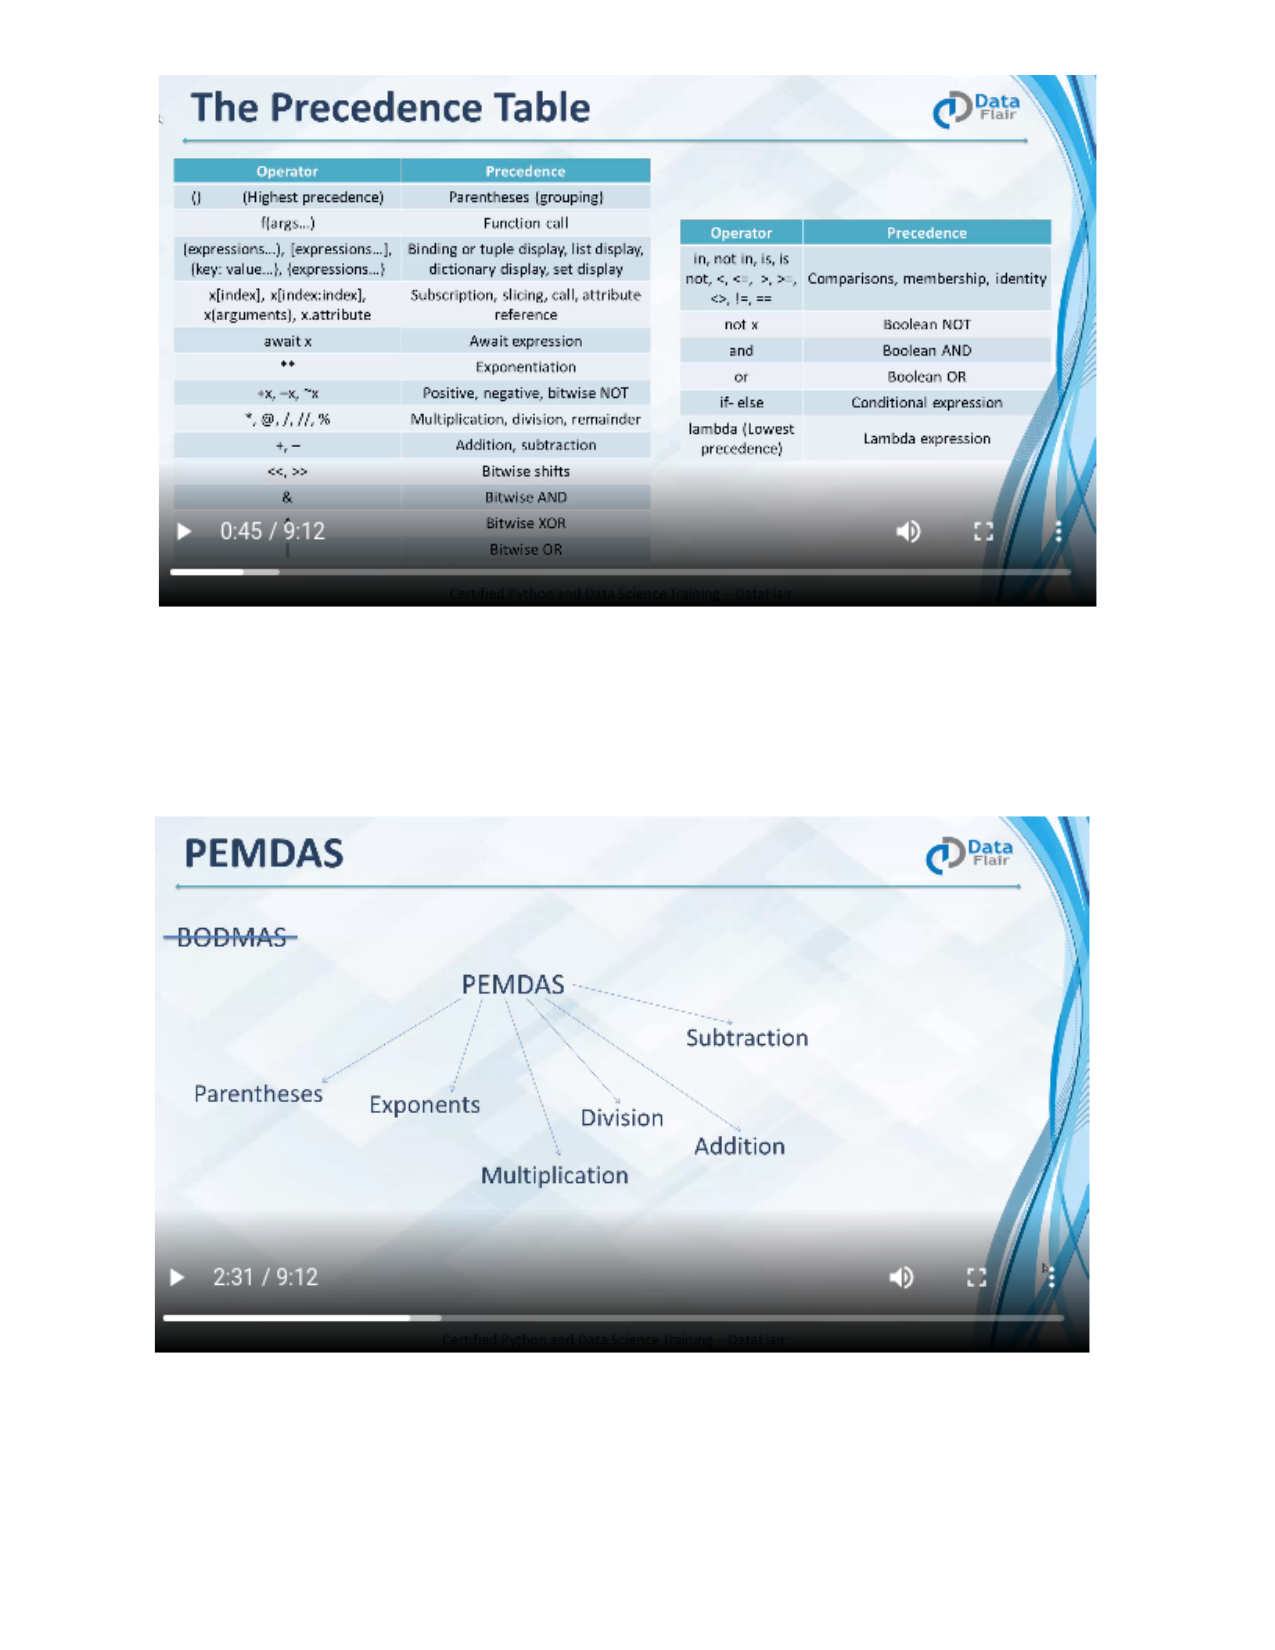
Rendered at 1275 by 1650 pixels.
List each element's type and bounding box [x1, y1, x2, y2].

picture [158, 75, 1117, 610]
picture [154, 812, 1121, 1356]
